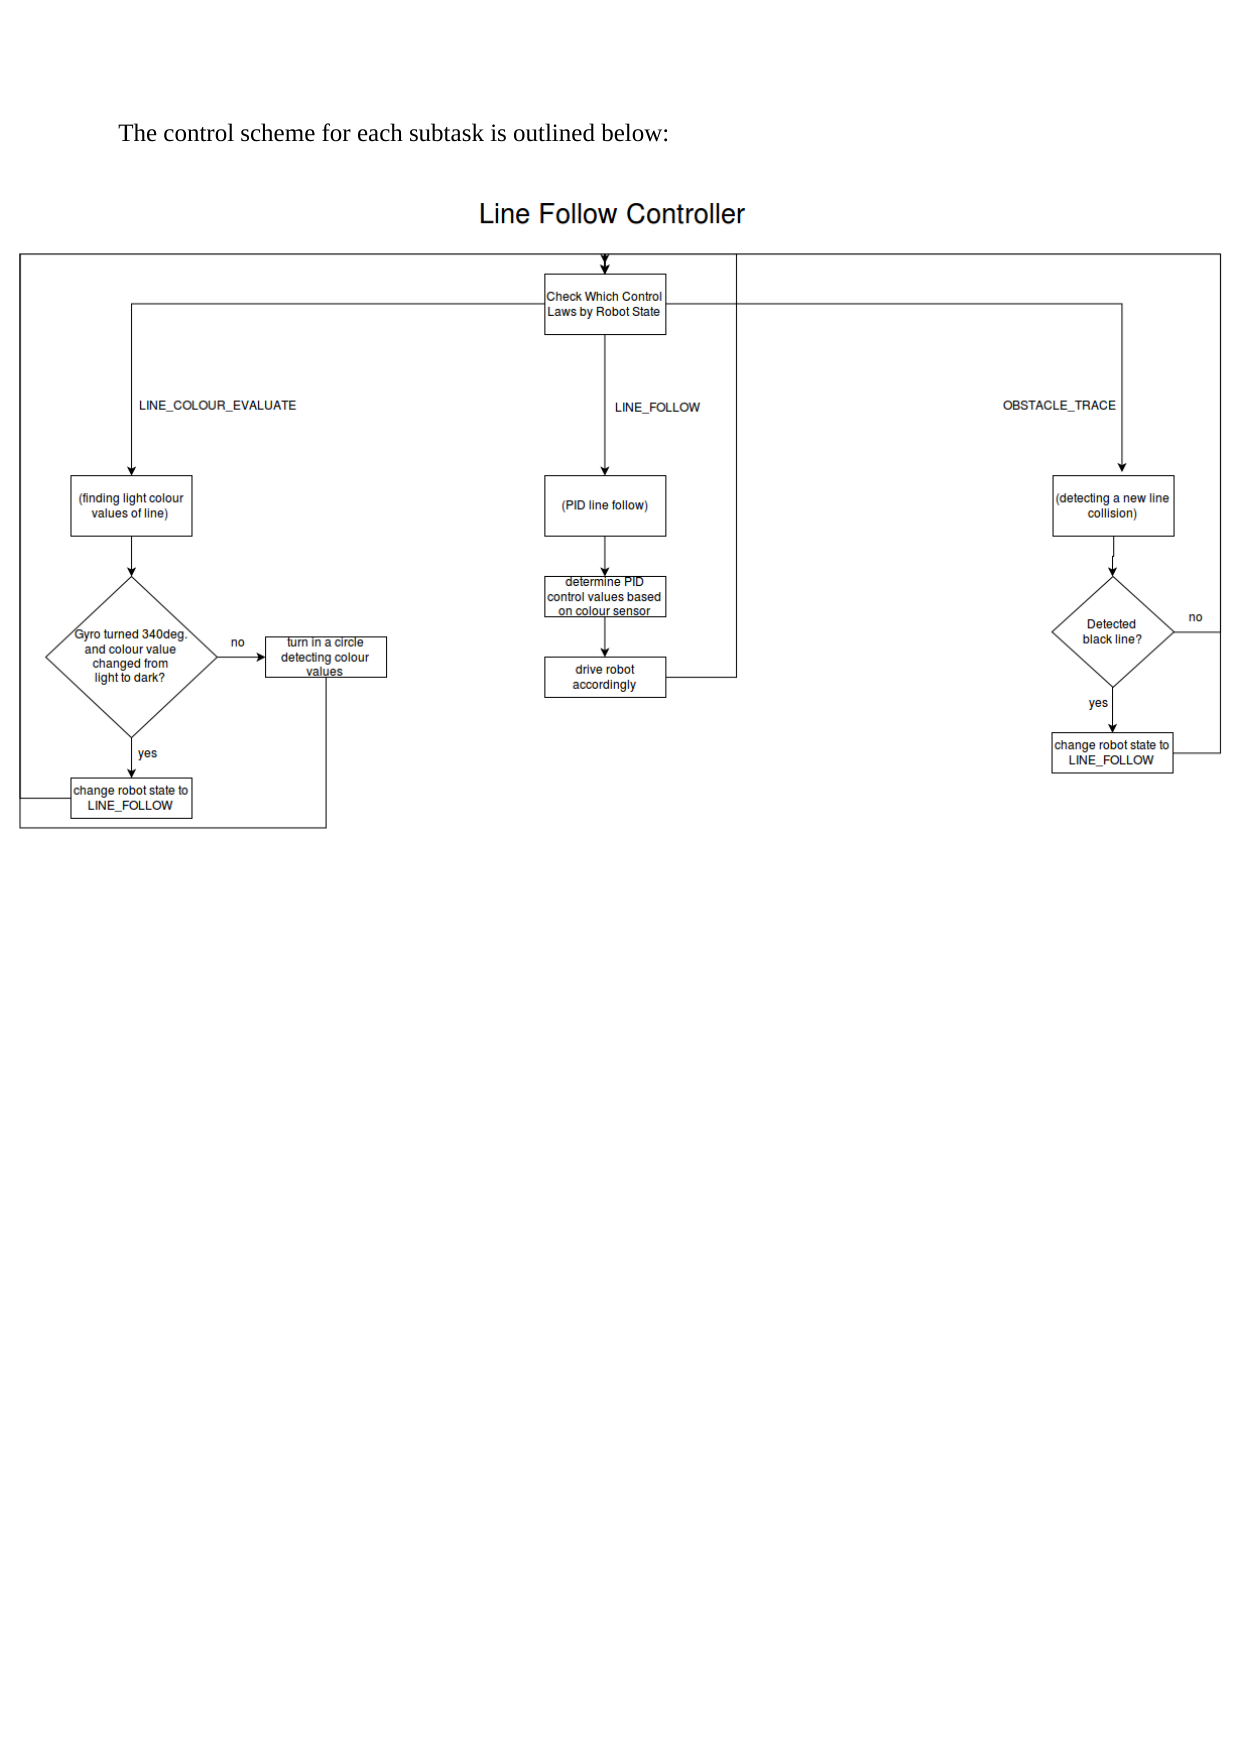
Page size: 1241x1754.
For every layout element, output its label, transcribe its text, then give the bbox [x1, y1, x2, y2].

picture [11, 197, 1230, 838]
text The control scheme for each subtask is outlined below: [118, 118, 1122, 147]
